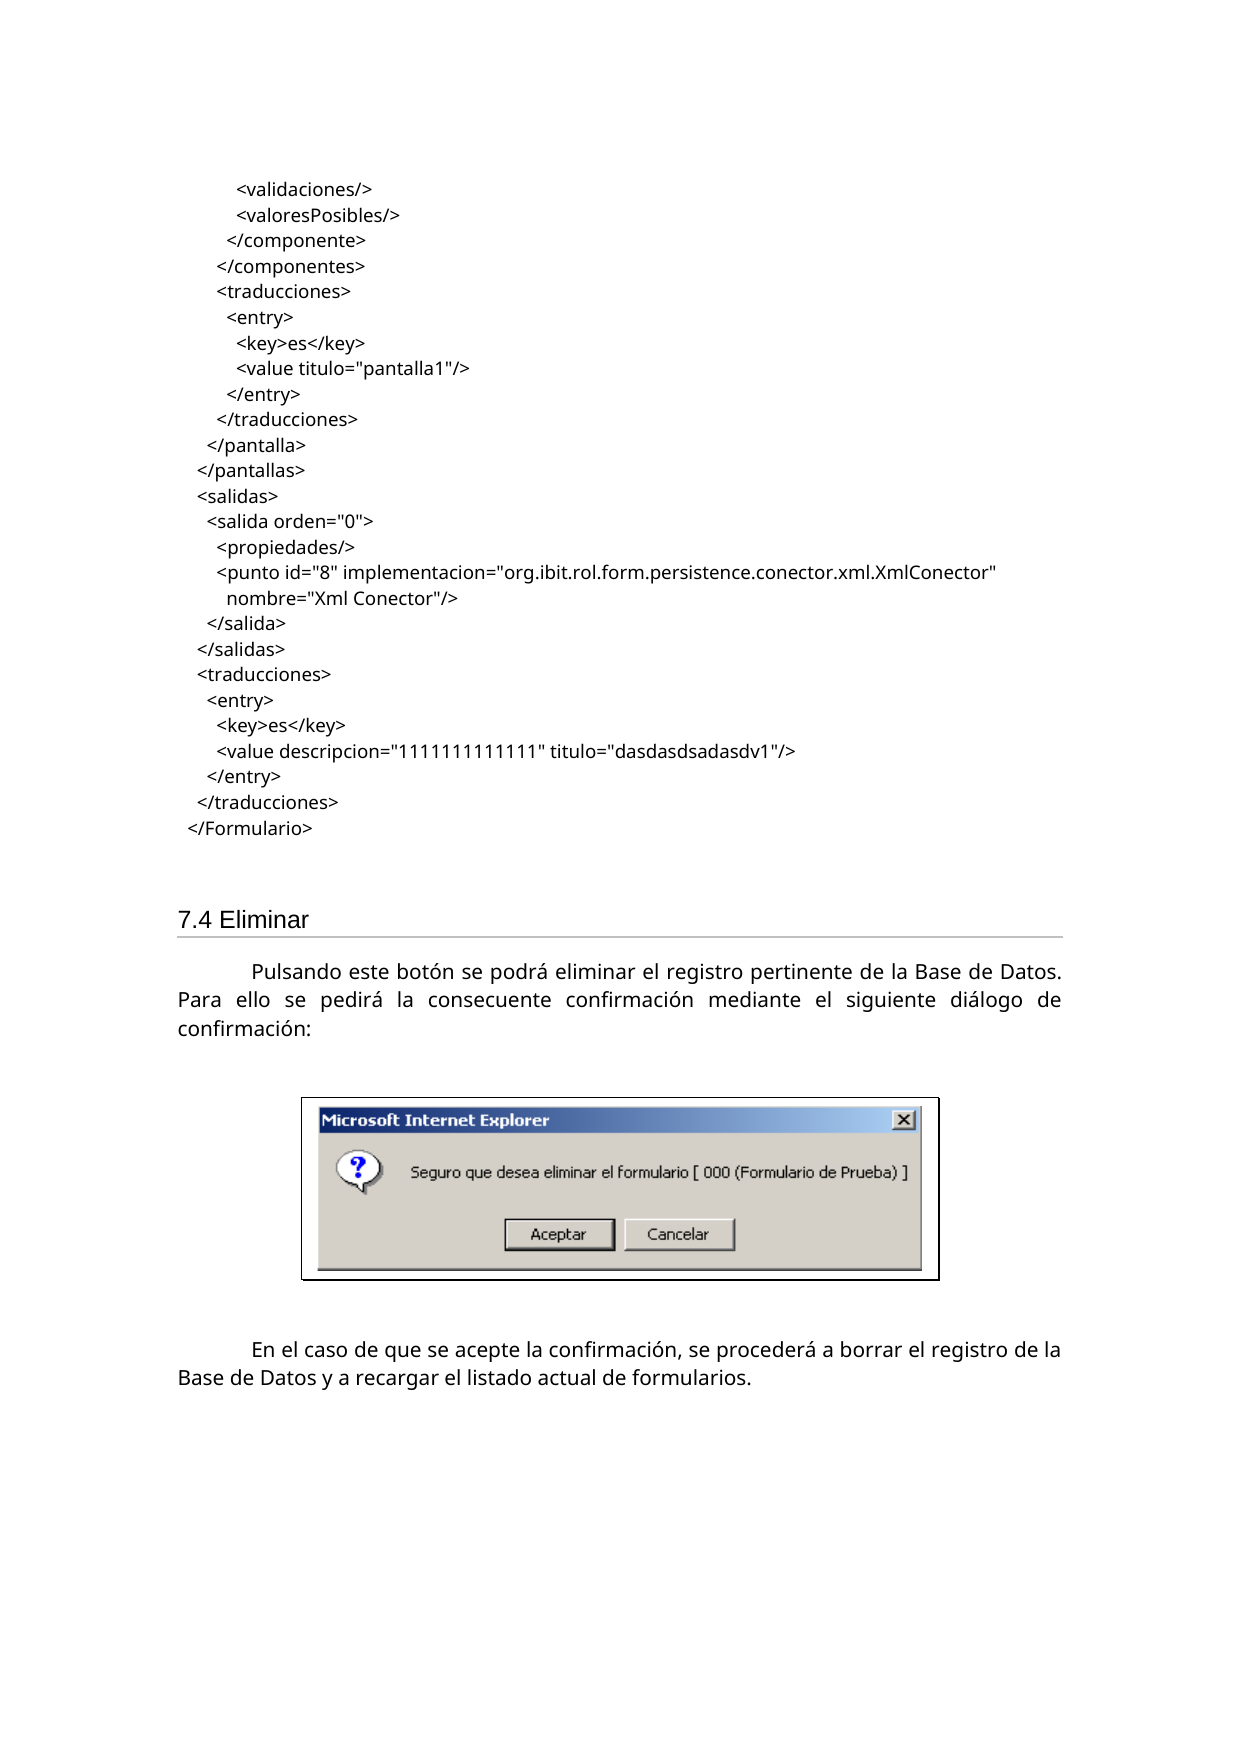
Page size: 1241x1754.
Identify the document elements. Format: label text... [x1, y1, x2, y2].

text </salidas> [177, 636, 1063, 662]
text </componente> [177, 228, 1063, 253]
text </salida> [177, 611, 1063, 636]
text </Formulario> [177, 815, 1063, 840]
text </componentes> [177, 253, 1063, 279]
text <key>es</key> [177, 713, 1063, 738]
text </entry> [177, 764, 1063, 789]
text </entry> [177, 381, 1063, 406]
text <traducciones> [177, 662, 1063, 687]
text En el caso de que se acepte la confirmación, se procederá a borrar el registro de la Base de Datos y a recargar el listado actual de formularios. [177, 1335, 1063, 1392]
text nombre="Xml Conector"/> [177, 585, 1063, 611]
text <value titulo="pantalla1"/> [177, 355, 1063, 381]
text <key>es</key> [177, 330, 1063, 355]
text <value descripcion="1111111111111" titulo="dasdasdsadasdv1"/> [177, 738, 1063, 764]
text </traducciones> [177, 789, 1063, 815]
text Pulsando este botón se podrá eliminar el registro pertinente de la Base de Datos. Para ello se pedirá la consecuente confirmación mediante el siguiente diálogo de confirmación: [177, 957, 1063, 1042]
text </pantallas> [177, 457, 1063, 483]
text <validaciones/> [177, 177, 1063, 202]
text <salidas> [177, 483, 1063, 508]
text <punto id="8" implementacion="org.ibit.rol.form.persistence.conector.xml.XmlConector" [177, 559, 1063, 585]
picture [317, 1106, 922, 1271]
text <entry> [177, 687, 1063, 713]
text <propiedades/> [177, 534, 1063, 559]
text <traducciones> [177, 279, 1063, 304]
text </pantalla> [177, 432, 1063, 457]
text <valoresPosibles/> [177, 202, 1063, 228]
subtitle 7.4 Eliminar [177, 906, 1063, 936]
text <entry> [177, 304, 1063, 330]
text </traducciones> [177, 406, 1063, 432]
text <salida orden="0"> [177, 508, 1063, 534]
